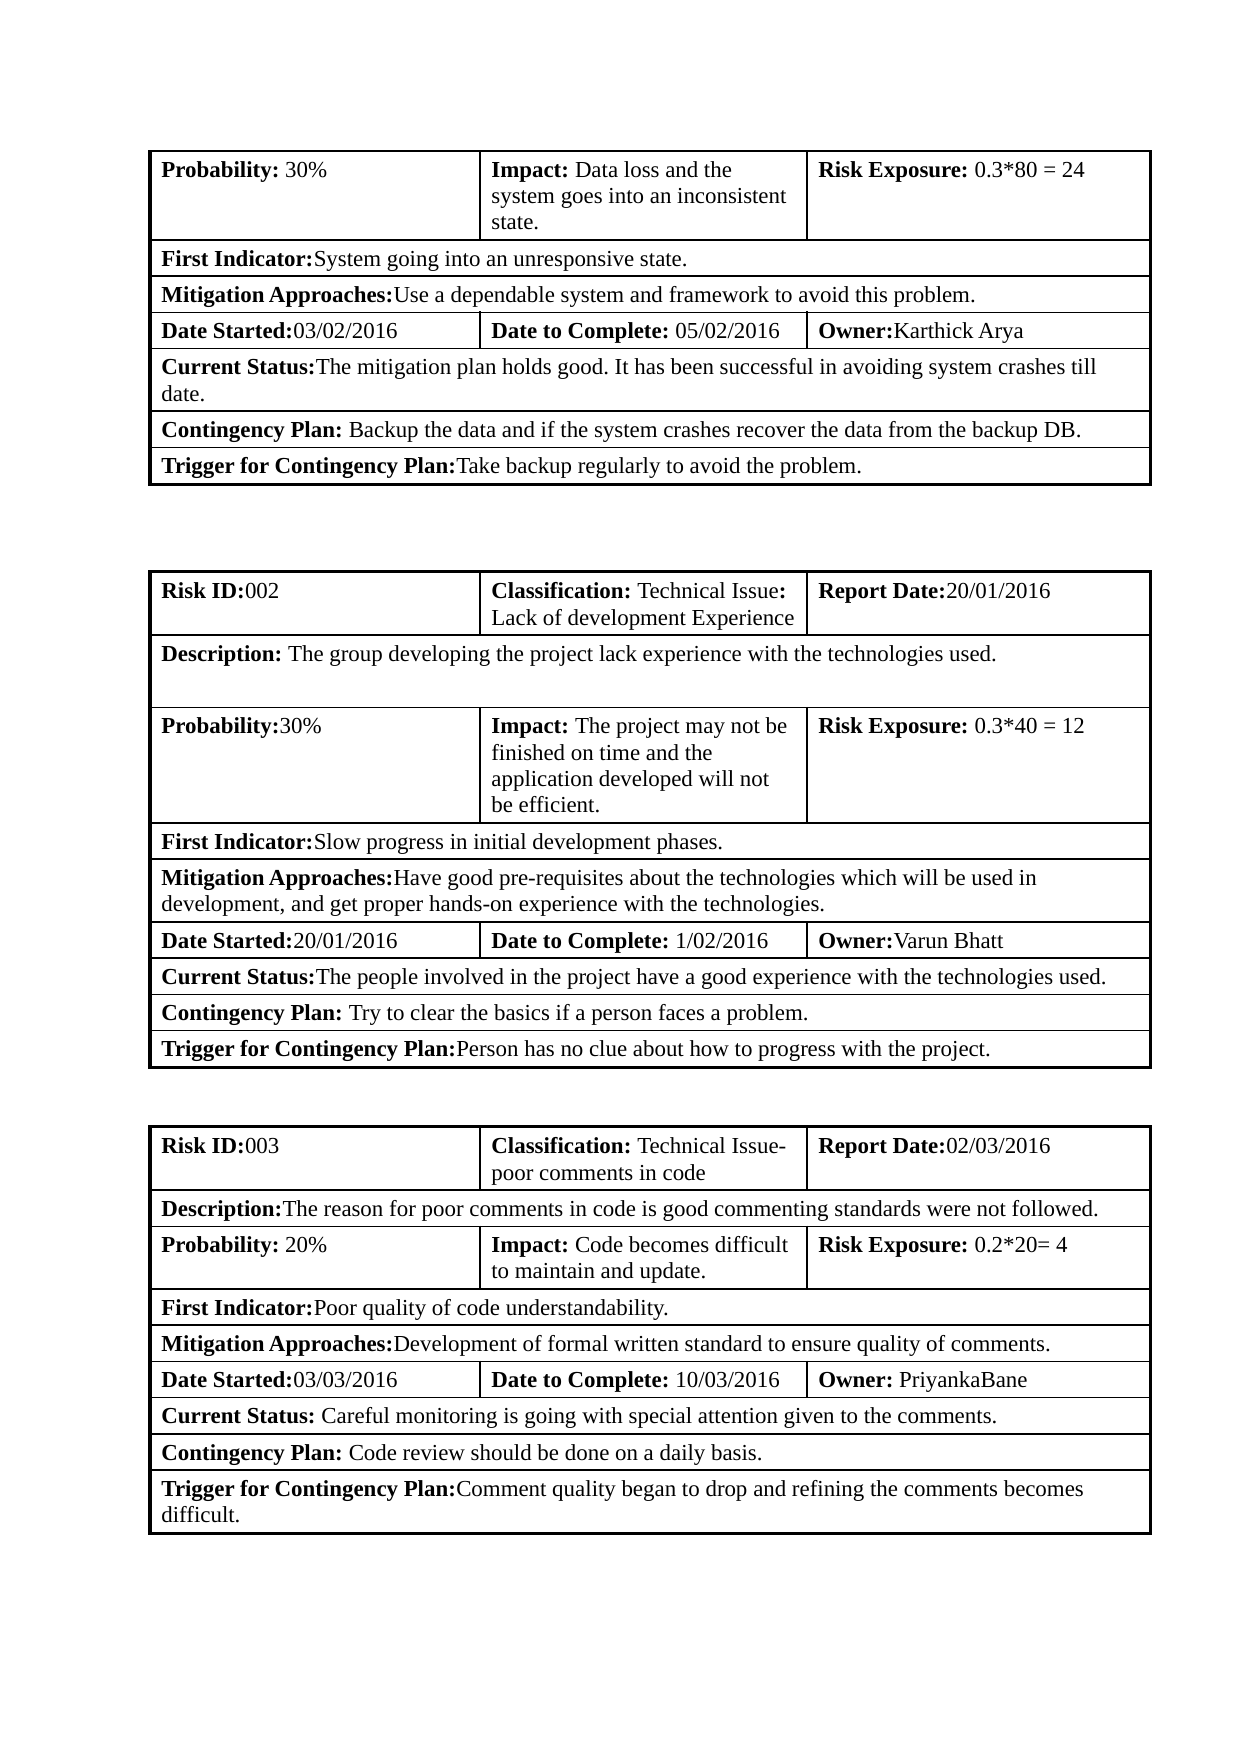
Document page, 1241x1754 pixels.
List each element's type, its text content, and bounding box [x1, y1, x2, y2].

table_header Report Date:02/03/2016 [808, 1128, 1149, 1189]
table_cell Date Started:20/01/2016 [152, 923, 479, 957]
table_cell Description:The reason for poor comments in code is good commenting standards were not followed. [152, 1191, 1149, 1226]
table_cell Owner: PriyankaBane [808, 1362, 1149, 1397]
table_cell Trigger for Contingency Plan:Person has no clue about how to progress with the project. [152, 1031, 1149, 1066]
table_cell Contingency Plan: Try to clear the basics if a person faces a problem. [152, 995, 1149, 1030]
table_header Classification: Technical Issue: Lack of development Experience [481, 573, 806, 634]
table_cell Risk Exposure: 0.3*40 = 12 [808, 708, 1149, 822]
table_cell Risk Exposure: 0.3*80 = 24 [808, 152, 1149, 239]
table_cell Contingency Plan: Code review should be done on a daily basis. [152, 1435, 1149, 1469]
table_cell Contingency Plan: Backup the data and if the system crashes recover the data from the backup DB. [152, 412, 1149, 447]
table_cell Description: The group developing the project lack experience with the technologies used. [152, 636, 1149, 707]
table_cell Owner:Karthick Arya [808, 313, 1149, 348]
table_cell Owner:Varun Bhatt [808, 923, 1149, 957]
table_cell First Indicator:Poor quality of code understandability. [152, 1290, 1149, 1324]
table_header Report Date:20/01/2016 [808, 573, 1149, 634]
table_cell Probability: 30% [152, 152, 479, 239]
table_cell Current Status:The people involved in the project have a good experience with the technologies used. [152, 959, 1149, 993]
table_header Risk ID:003 [152, 1128, 479, 1189]
table_cell Impact: The project may not be finished on time and the application developed will not be efficient. [481, 708, 806, 822]
table_cell Date to Complete: 1/02/2016 [481, 923, 806, 957]
table_cell First Indicator:System going into an unresponsive state. [152, 241, 1149, 275]
table_cell Mitigation Approaches:Development of formal written standard to ensure quality of comments. [152, 1326, 1149, 1361]
table_cell Date Started:03/03/2016 [152, 1362, 479, 1397]
table_cell First Indicator:Slow progress in initial development phases. [152, 824, 1149, 858]
table_cell Date to Complete: 10/03/2016 [481, 1362, 806, 1397]
table_cell Trigger for Contingency Plan:Take backup regularly to avoid the problem. [152, 448, 1149, 483]
table_cell Impact: Code becomes difficult to maintain and update. [481, 1227, 806, 1288]
table_cell Impact: Data loss and the system goes into an inconsistent state. [481, 152, 806, 239]
table_header Risk ID:002 [152, 573, 479, 634]
table_cell Current Status:The mitigation plan holds good. It has been successful in avoiding system crashes till date. [152, 349, 1149, 410]
table_cell Probability: 20% [152, 1227, 479, 1288]
table_cell Date Started:03/02/2016 [152, 313, 479, 348]
table_cell Mitigation Approaches:Use a dependable system and framework to avoid this problem. [152, 277, 1149, 311]
table_cell Mitigation Approaches:Have good pre-requisites about the technologies which will be used in development, and get proper hands-on experience with the technologies. [152, 860, 1149, 921]
table_cell Trigger for Contingency Plan:Comment quality began to drop and refining the comments becomes difficult. [152, 1471, 1149, 1532]
table_cell Current Status: Careful monitoring is going with special attention given to the comments. [152, 1398, 1149, 1433]
table_header Classification: Technical Issue- poor comments in code [481, 1128, 806, 1189]
table_cell Date to Complete: 05/02/2016 [481, 313, 806, 348]
table_cell Probability:30% [152, 708, 479, 822]
table_cell Risk Exposure: 0.2*20= 4 [808, 1227, 1149, 1288]
